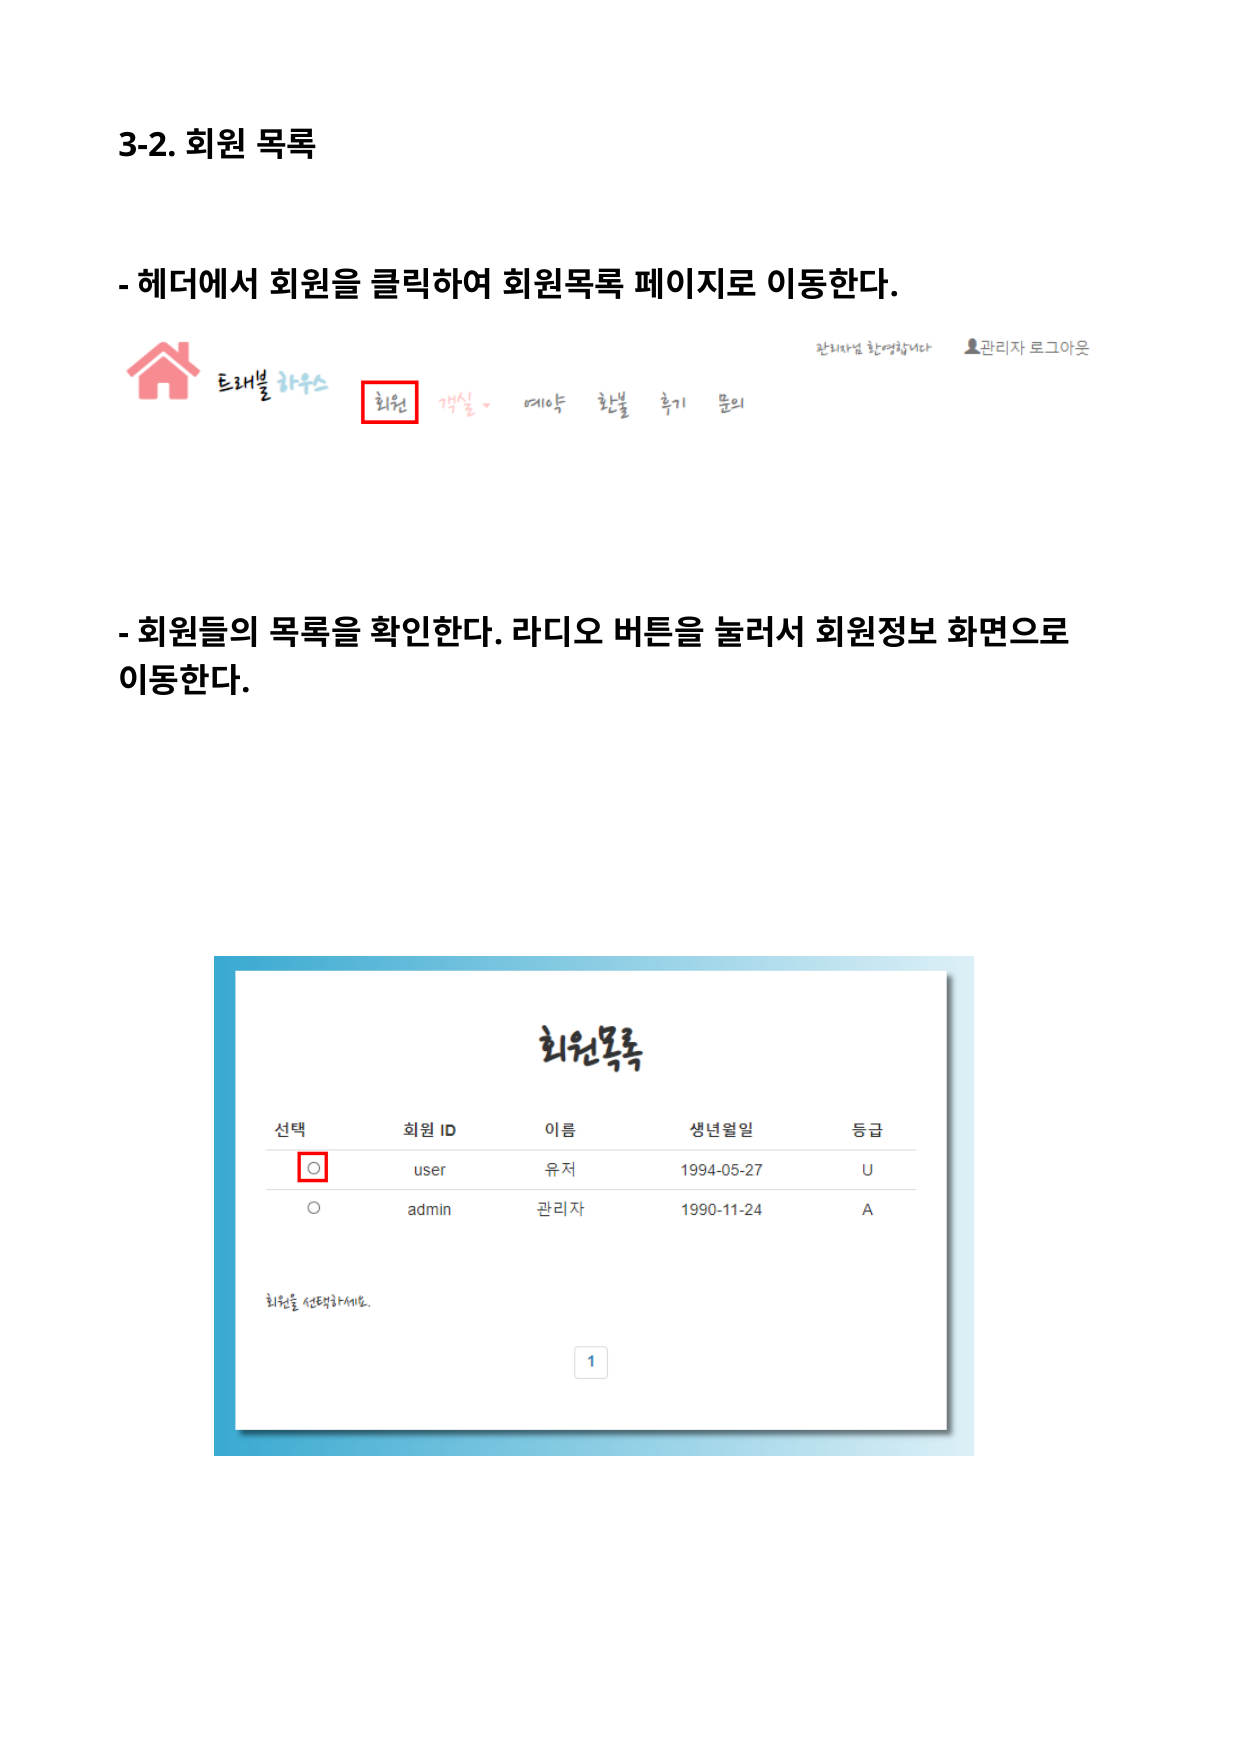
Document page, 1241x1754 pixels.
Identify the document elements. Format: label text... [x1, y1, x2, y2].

picture [214, 956, 975, 1456]
text - 헤더에서 회원을 클릭하여 회원목록 페이지로 이동한다. [118, 257, 1122, 306]
picture [112, 324, 1117, 424]
text 3-2. 회원 목록 [118, 118, 1122, 167]
text - 회원들의 목록을 확인한다. 라디오 버튼을 눌러서 회원정보 화면으로 이동한다. [118, 605, 1122, 702]
